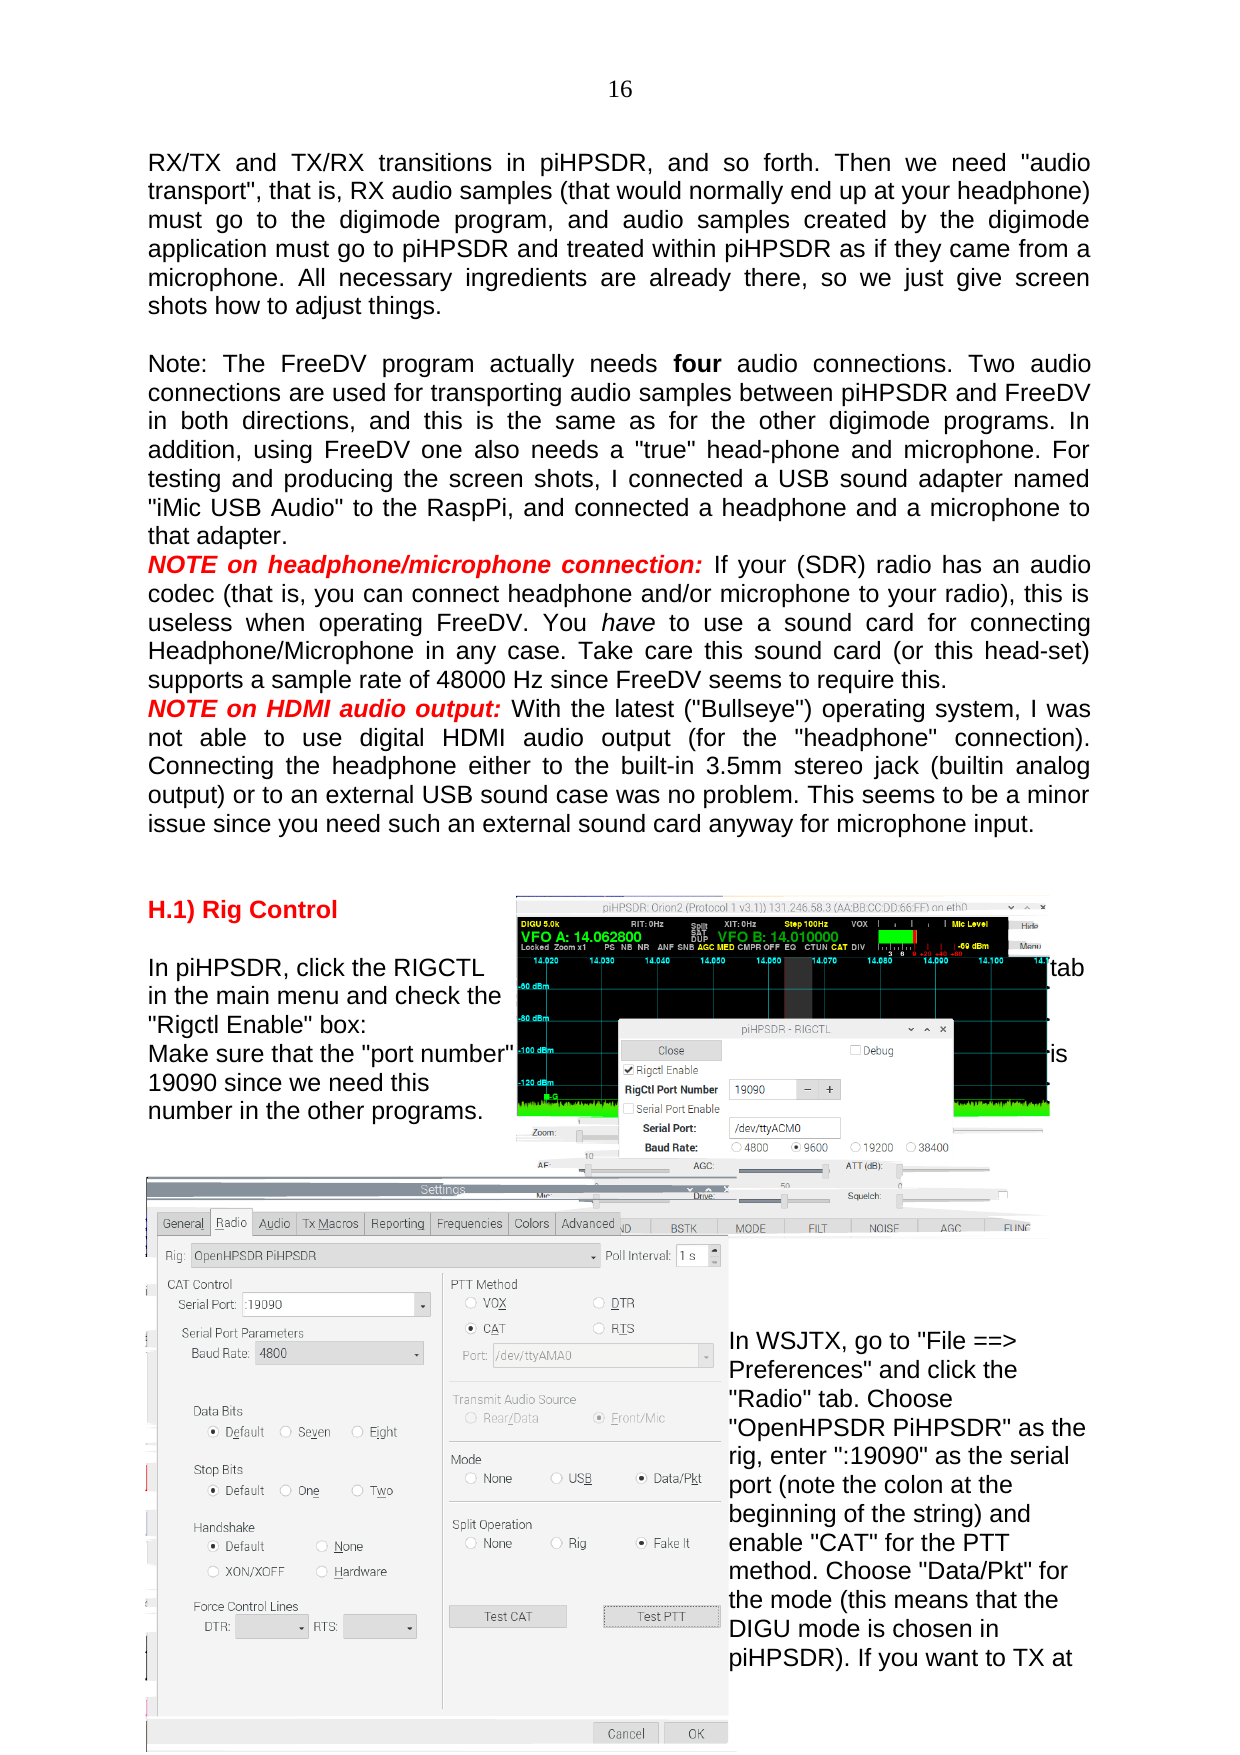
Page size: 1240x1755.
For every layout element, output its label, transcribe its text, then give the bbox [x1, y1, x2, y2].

text NOTE on HDMI audio output: With the latest ("Bullseye") operating system, I was not able to use digital HDMI audio output (for the "headphone" connection). Connecting the headphone either to the built-in 3.5mm stereo jack (builtin analog output) or to an external USB sound case was no problem. This seems to be a minor issue since you need such an external sound card anyway for microphone input. [148, 694, 1092, 838]
text [517, 895, 1092, 924]
text RX/TX and TX/RX transitions in piHPSDR, and so forth. Then we need "audio transport", that is, RX audio samples (that would normally end up at your headphone) must go to the digimode program, and audio samples created by the digimode application must go to piHPSDR and treated within piHPSDR as if they came from a microphone. All necessary ingredients are already there, so we just give screen shots how to adjust things. [148, 148, 1092, 320]
text In WSJTX, go to "File ==> Preferences" and click the "Radio" tab. Choose "OpenHPSDR PiHPSDR" as the rig, enter ":19090" as the serial port (note the colon at the beginning of the string) and enable "CAT" for the PTT method. Choose "Data/Pkt" for the mode (this means that the DIGU mode is chosen in piHPSDR). If you want to TX at [729, 1326, 1092, 1671]
text In piHPSDR, click the RIGCTL tab in the main menu and check the "Rigctl Enable" box: [148, 953, 516, 1039]
text Note: The FreeDV program actually needs four audio connections. Two audio connections are used for transporting audio samples between piHPSDR and FreeDV in both directions, and this is the same as for the other digimode programs. In addition, using FreeDV one also needs a "true" head-phone and microphone. For testing and producing the screen shots, I connected a USB sound adapter named "iMic USB Audio" to the RaspPi, and connected a headphone and a microphone to that adapter. [148, 349, 1092, 550]
text Make sure that the "port number" is 19090 since we need this number in the other programs. [953, 1039, 1092, 1125]
text NOTE on headphone/microphone connection: If your (SDR) radio has an audio codec (that is, you can connect headphone and/or microphone to your radio), this is useless when operating FreeDV. You have to use a sound card for connecting Headphone/Microphone in any case. Take care this sound card (or this head-set) supports a sample rate of 48000 Hz since FreeDV seems to require this. [148, 550, 1092, 694]
text Make sure that the "port number" is 19090 since we need this number in the other programs. [148, 1039, 578, 1125]
text H.1) Rig Control [148, 895, 516, 924]
text In piHPSDR, click the RIGCTL tab in the main menu and check the "Rigctl Enable" box: [1009, 953, 1092, 1039]
